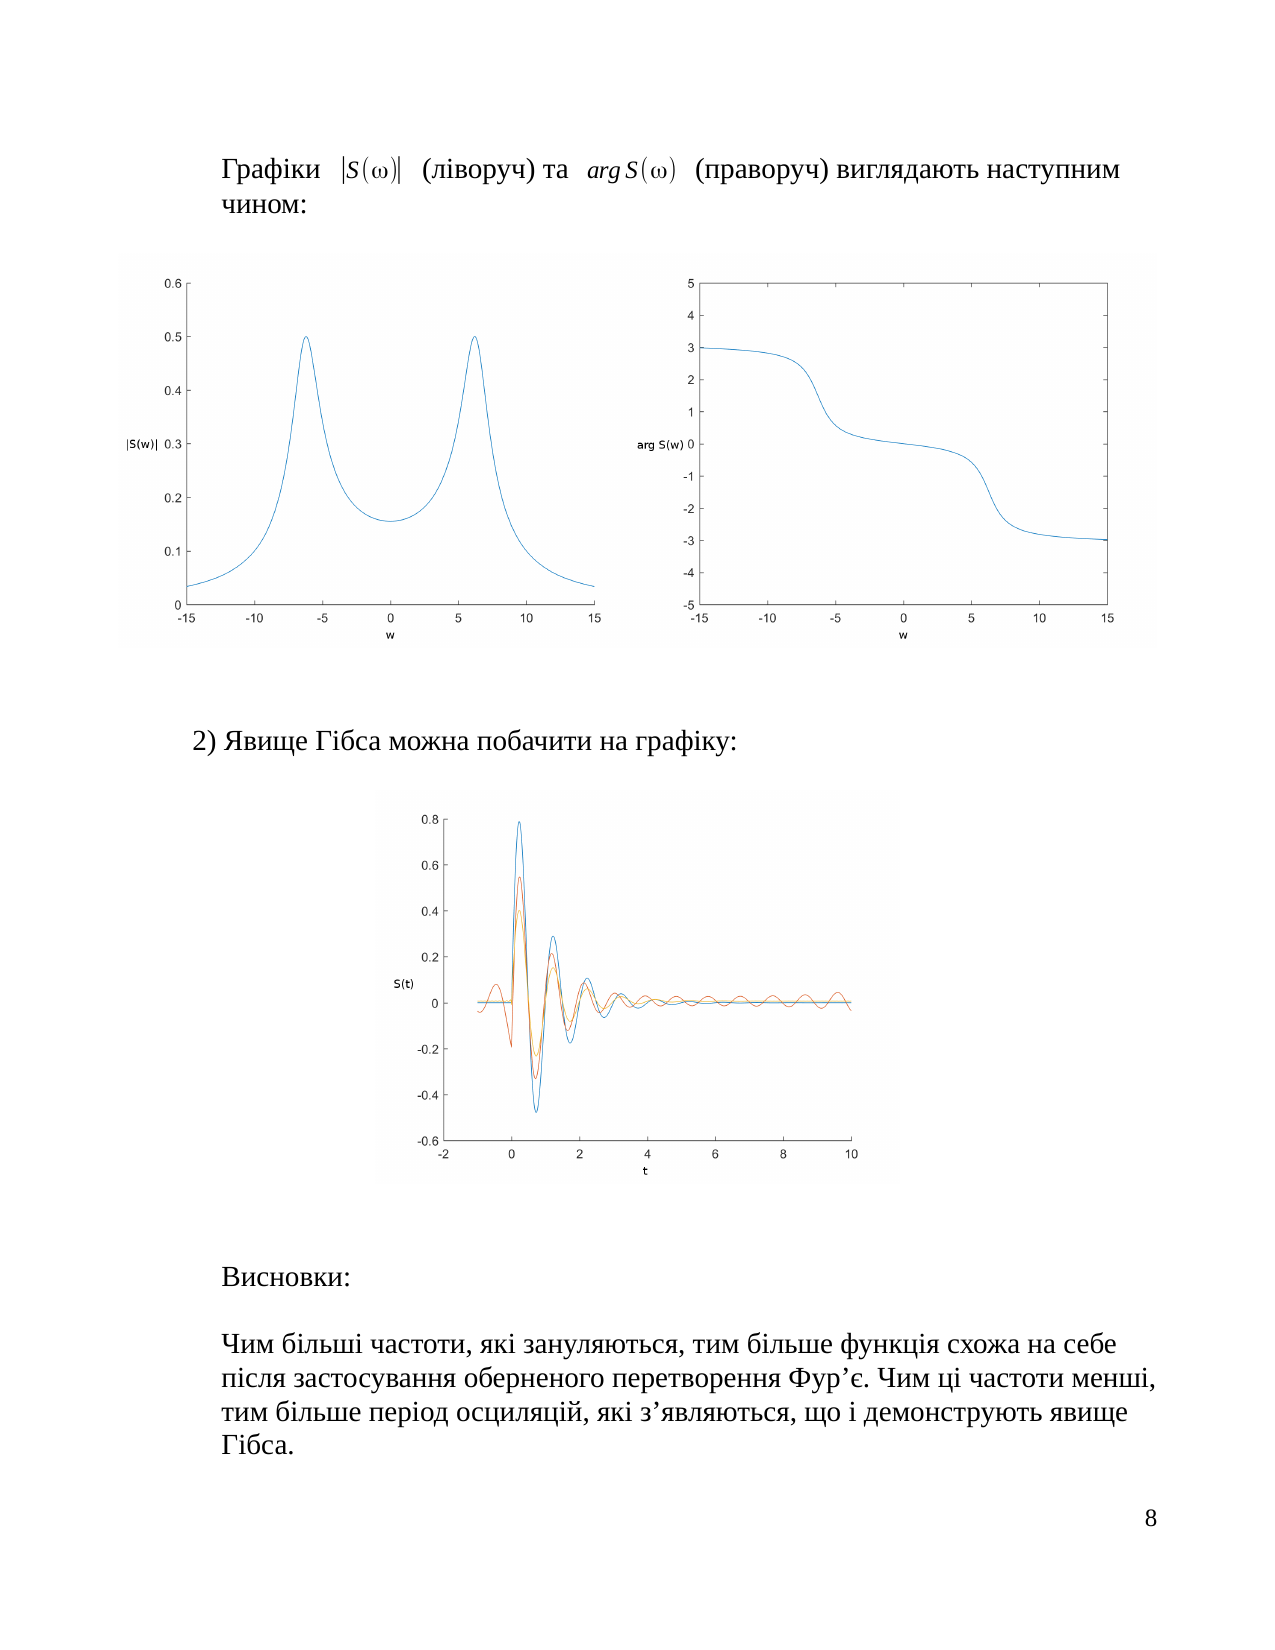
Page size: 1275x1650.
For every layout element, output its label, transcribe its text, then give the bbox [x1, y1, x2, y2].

text Графіки(ліворуч) та(праворуч) виглядають наступним чином: [118, 152, 1157, 220]
text Чим більші частоти, які зануляються, тим більше функція схожа на себе після застосування оберненого перетворення Фур’є. Чим ці частоти менші, тим більше період осциляцій, які з’являються, що і демонструють явище Гібса. [118, 1327, 1157, 1461]
text 2) Явище Гібса можна побачити на графіку: [118, 723, 1157, 756]
picture [375, 790, 901, 1184]
picture [118, 253, 1157, 648]
text Висновки: [118, 1259, 1157, 1293]
